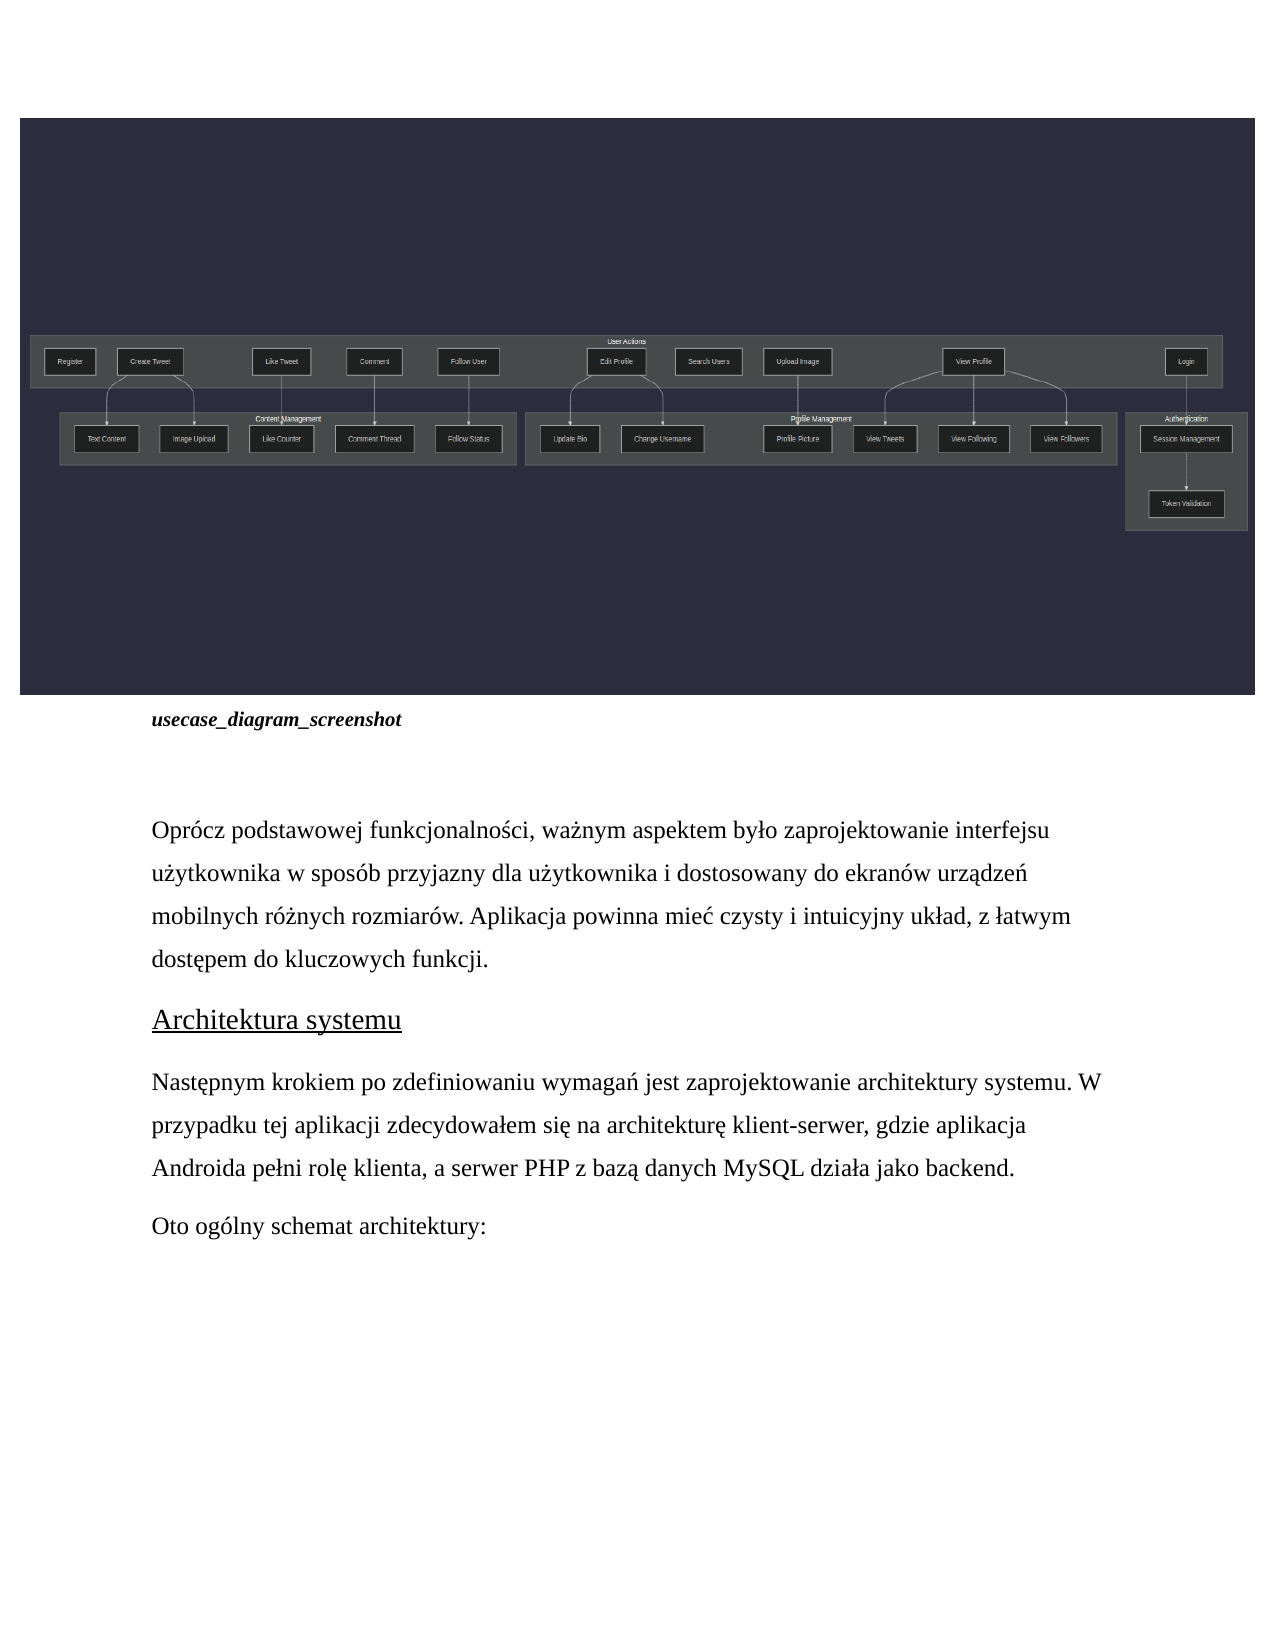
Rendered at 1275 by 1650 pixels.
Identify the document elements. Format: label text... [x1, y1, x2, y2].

text usecase_diagram_screenshot [151, 695, 1123, 731]
picture [20, 118, 1255, 695]
text Oto ogólny schemat architektury: [151, 1211, 1123, 1240]
text Oprócz podstawowej funkcjonalności, ważnym aspektem było zaprojektowanie interfejsu użytkownika w sposób przyjazny dla użytkownika i dostosowany do ekranów urządzeń mobilnych różnych rozmiarów. Aplikacja powinna mieć czysty i intuicyjny układ, z łatwym dostępem do kluczowych funkcji. [151, 815, 1123, 973]
text Następnym krokiem po zdefiniowaniu wymagań jest zaprojektowanie architektury systemu. W przypadku tej aplikacji zdecydowałem się na architekturę klient-serwer, gdzie aplikacja Androida pełni rolę klienta, a serwer PHP z bazą danych MySQL działa jako backend. [151, 1067, 1123, 1182]
text Architektura systemu [151, 1002, 1123, 1036]
